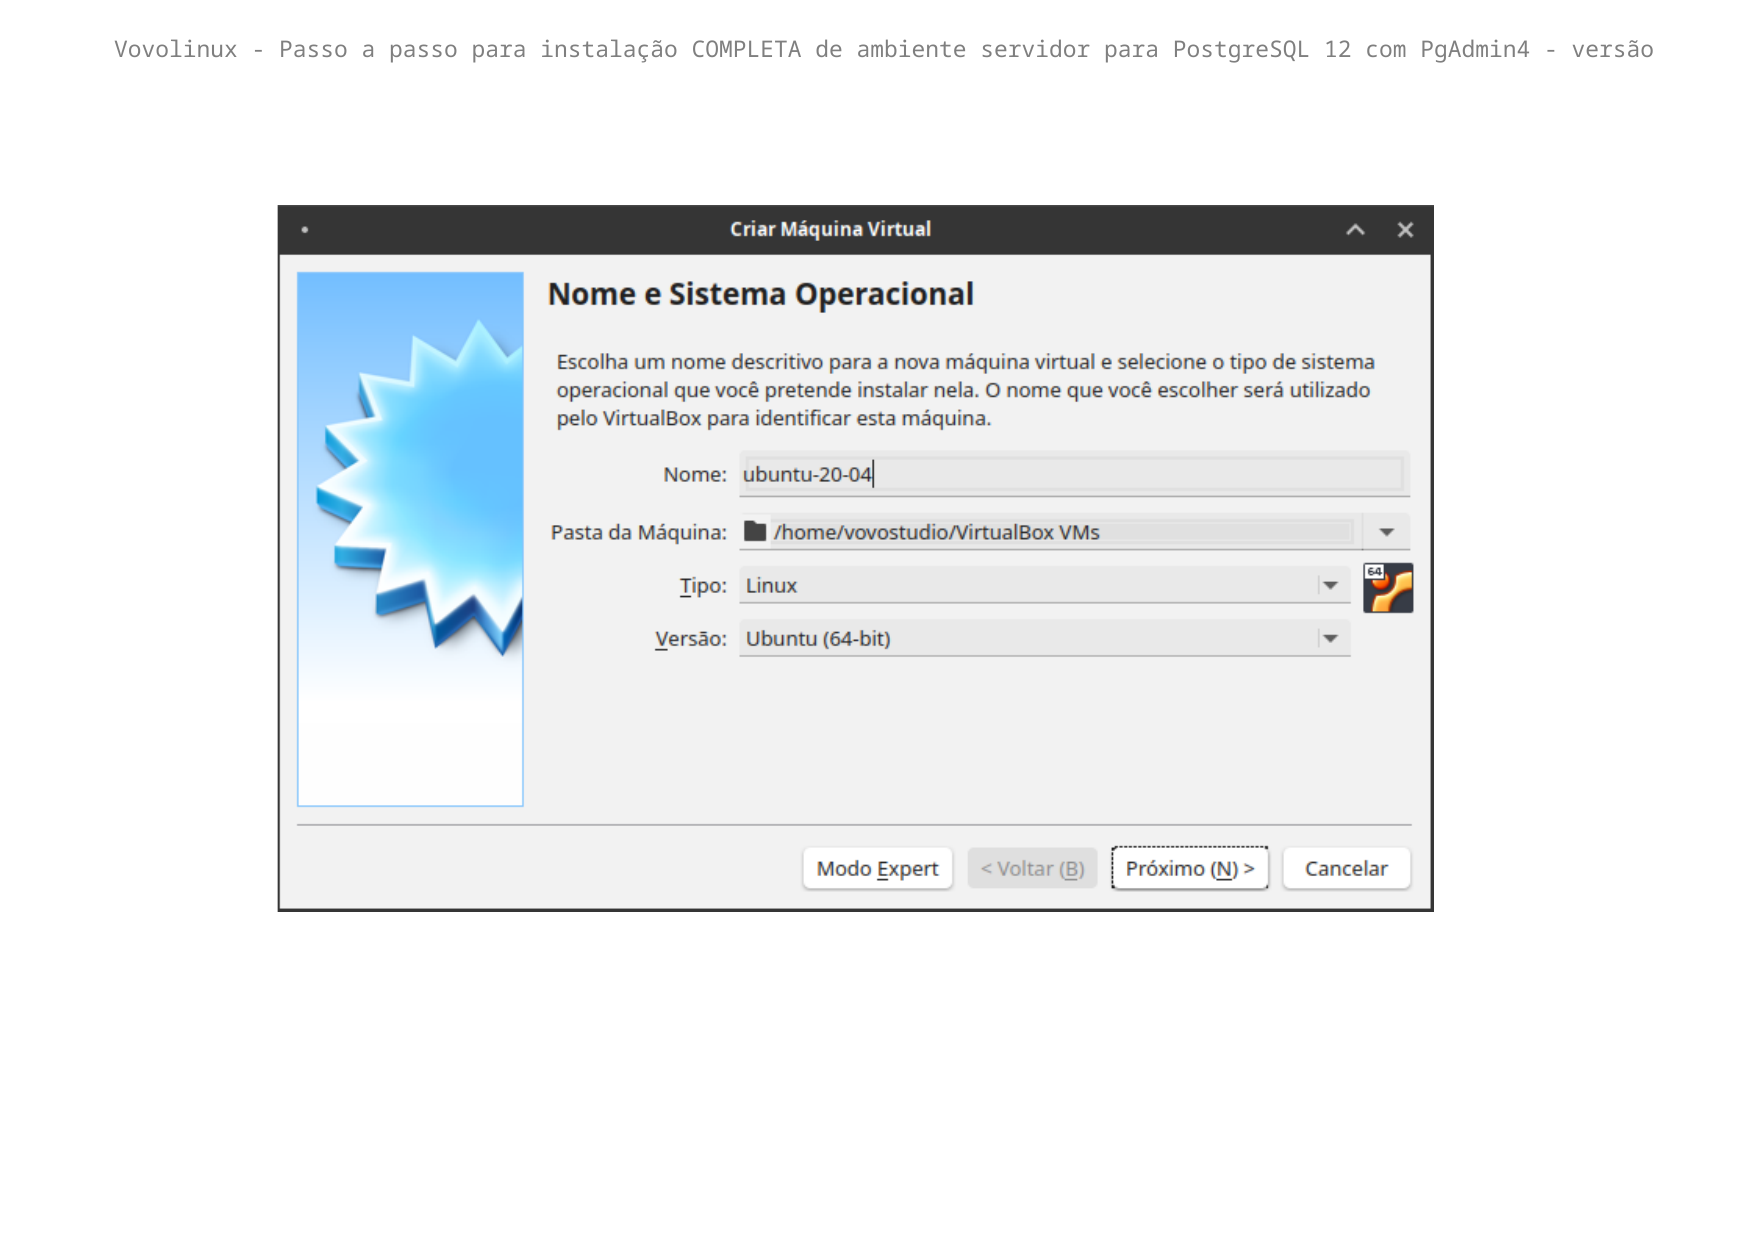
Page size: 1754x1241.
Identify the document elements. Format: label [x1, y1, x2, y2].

picture [277, 205, 1434, 912]
